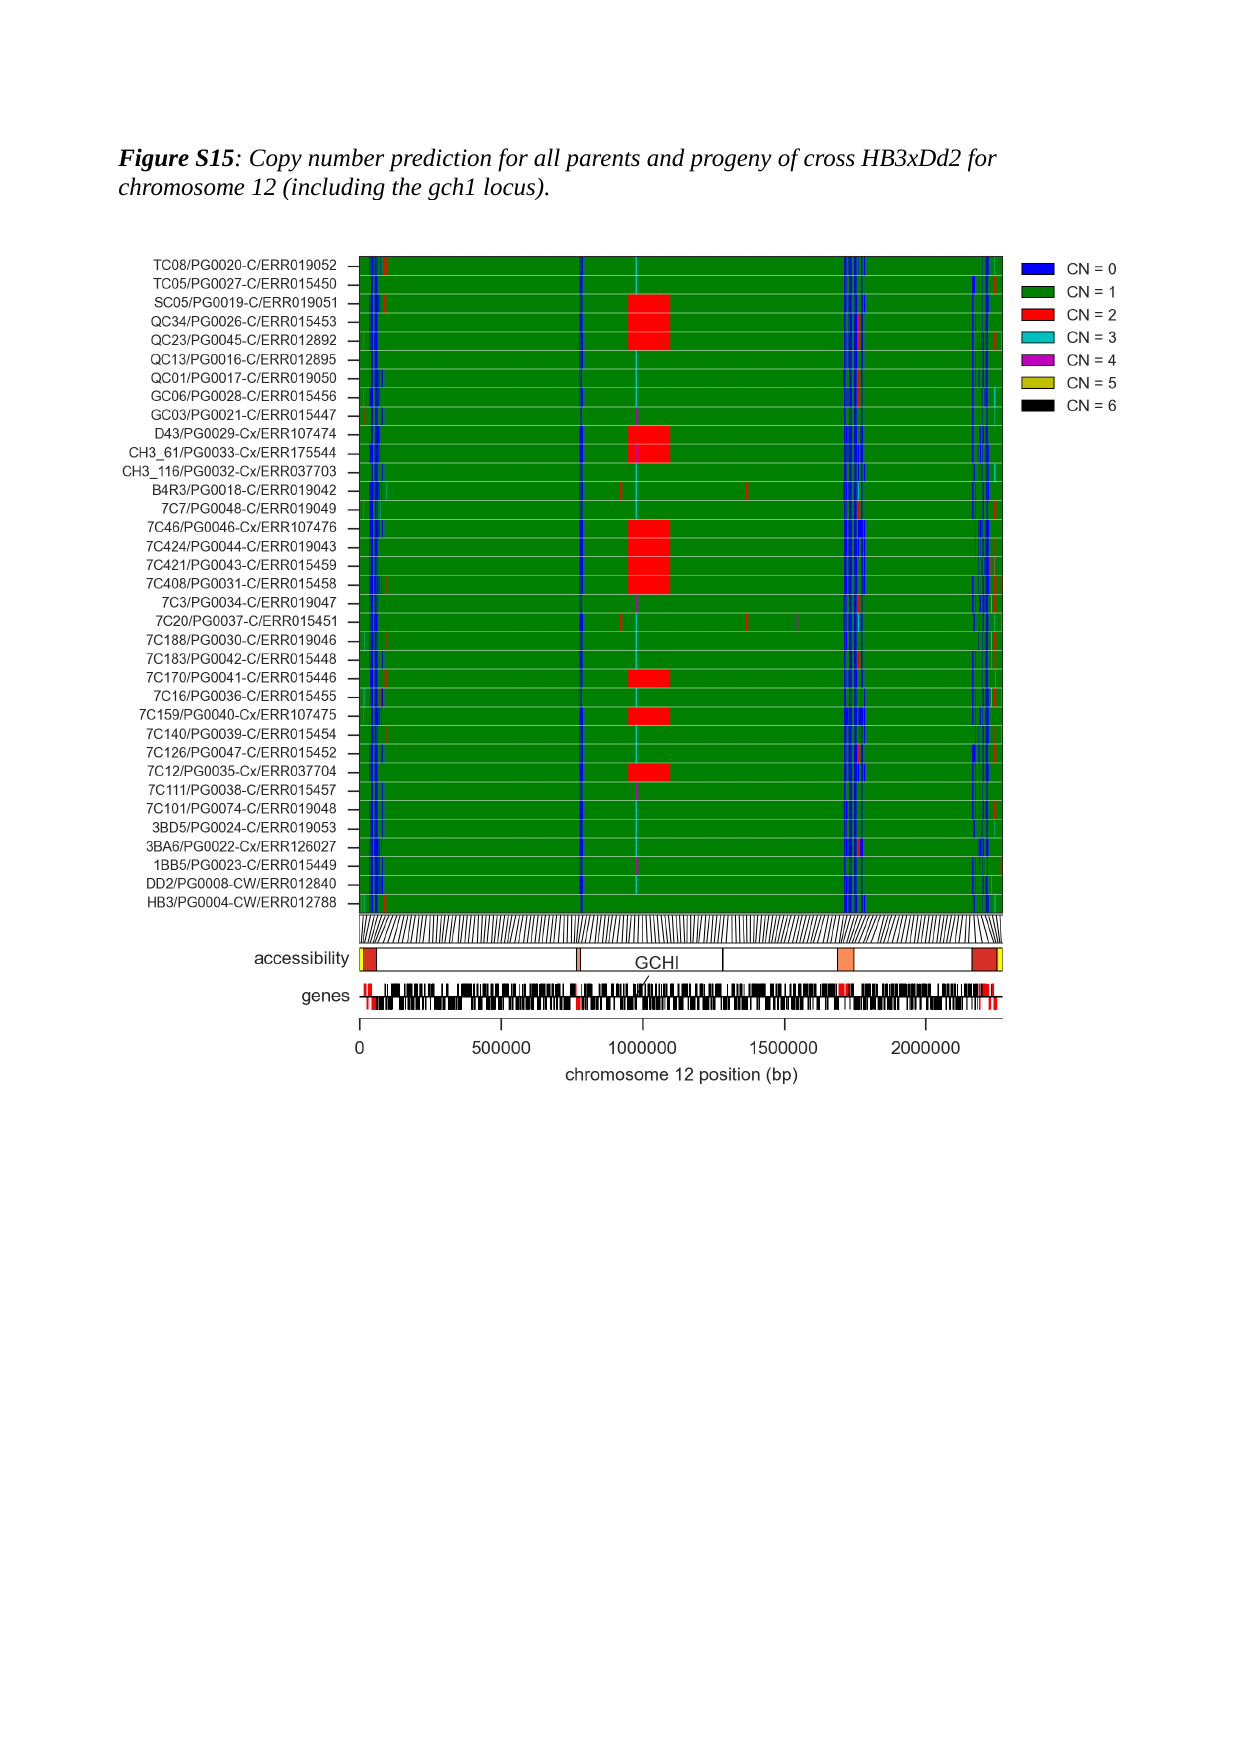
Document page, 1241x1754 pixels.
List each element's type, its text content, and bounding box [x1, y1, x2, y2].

picture [118, 200, 1123, 1140]
text Figure S15: Copy number prediction for all parents and progeny of cross HB3xDd2 for chromosome 12 (including the gch1 locus). [118, 143, 1122, 200]
